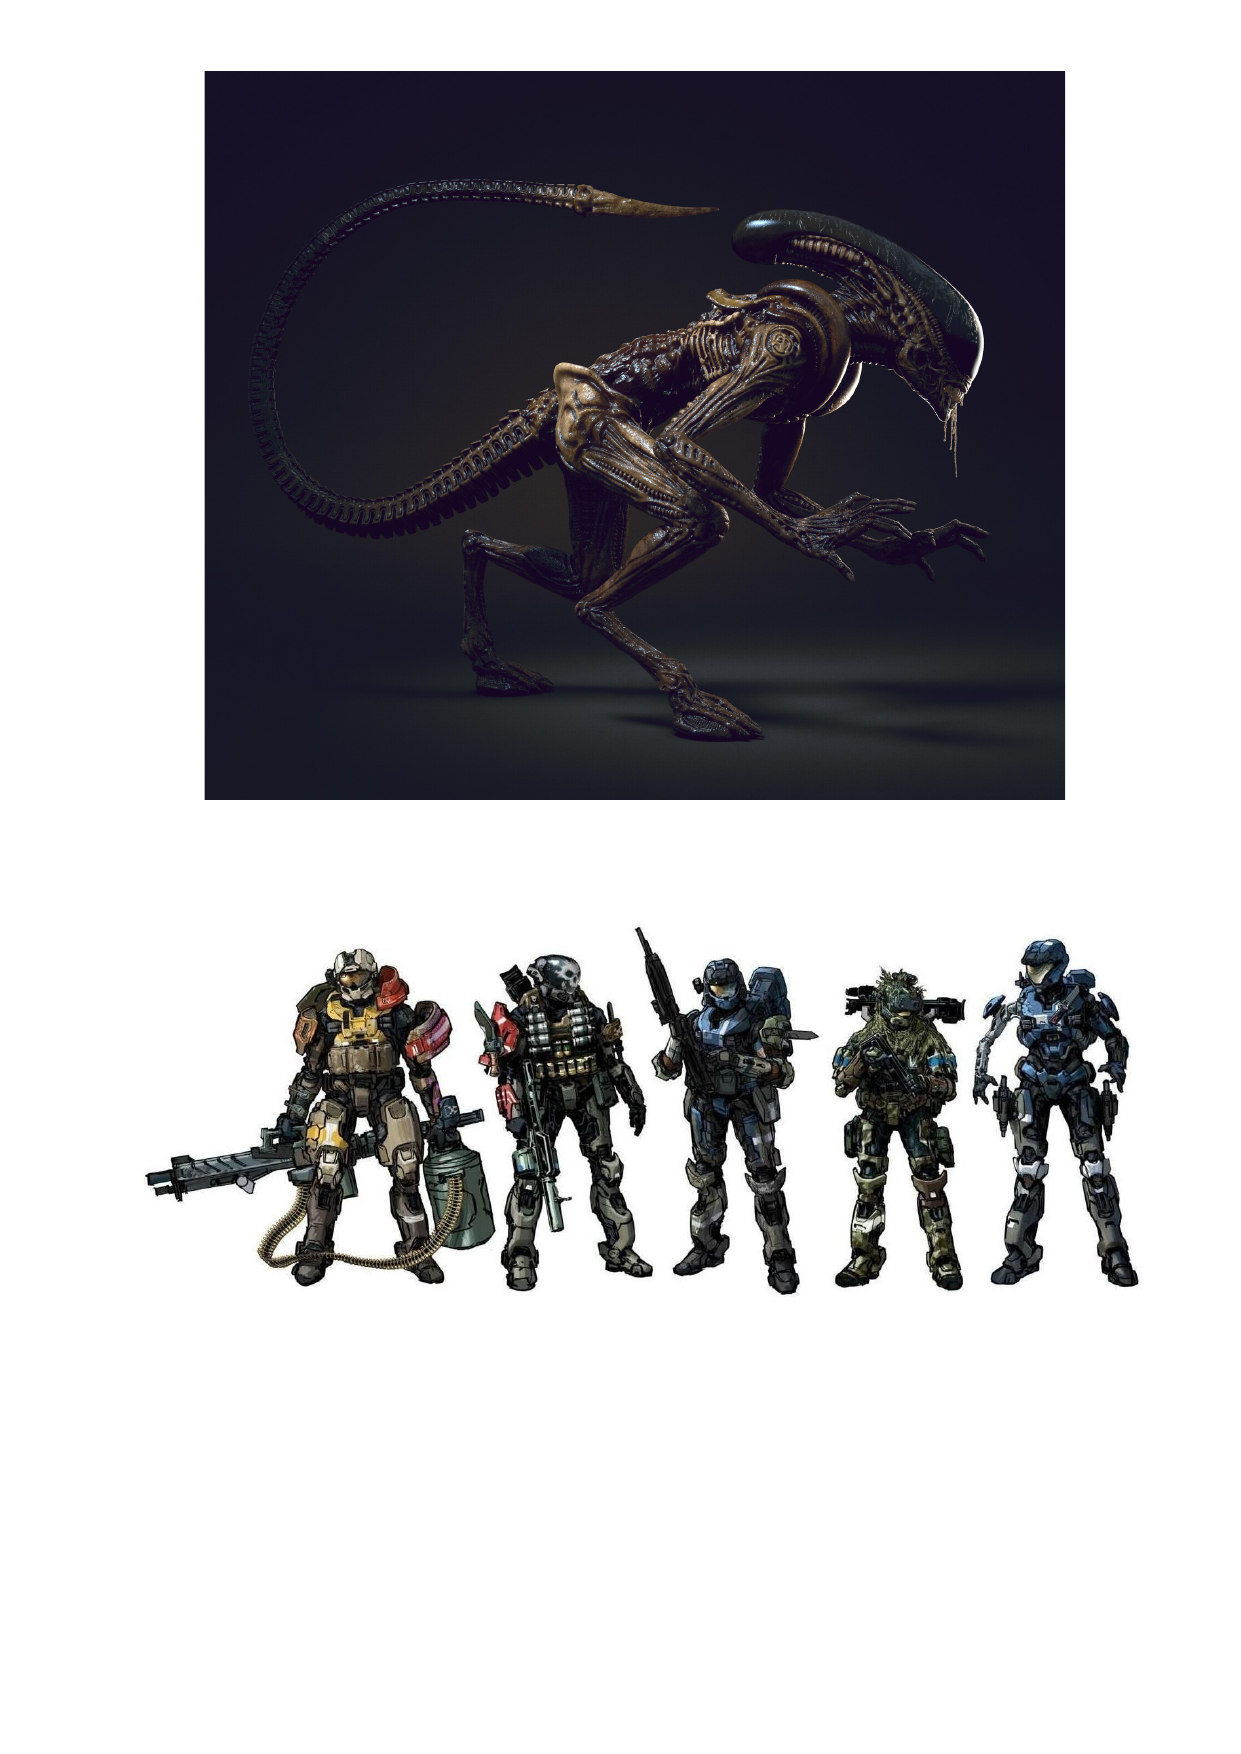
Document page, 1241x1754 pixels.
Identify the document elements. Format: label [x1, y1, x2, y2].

picture [143, 862, 1148, 1426]
picture [204, 71, 1065, 800]
